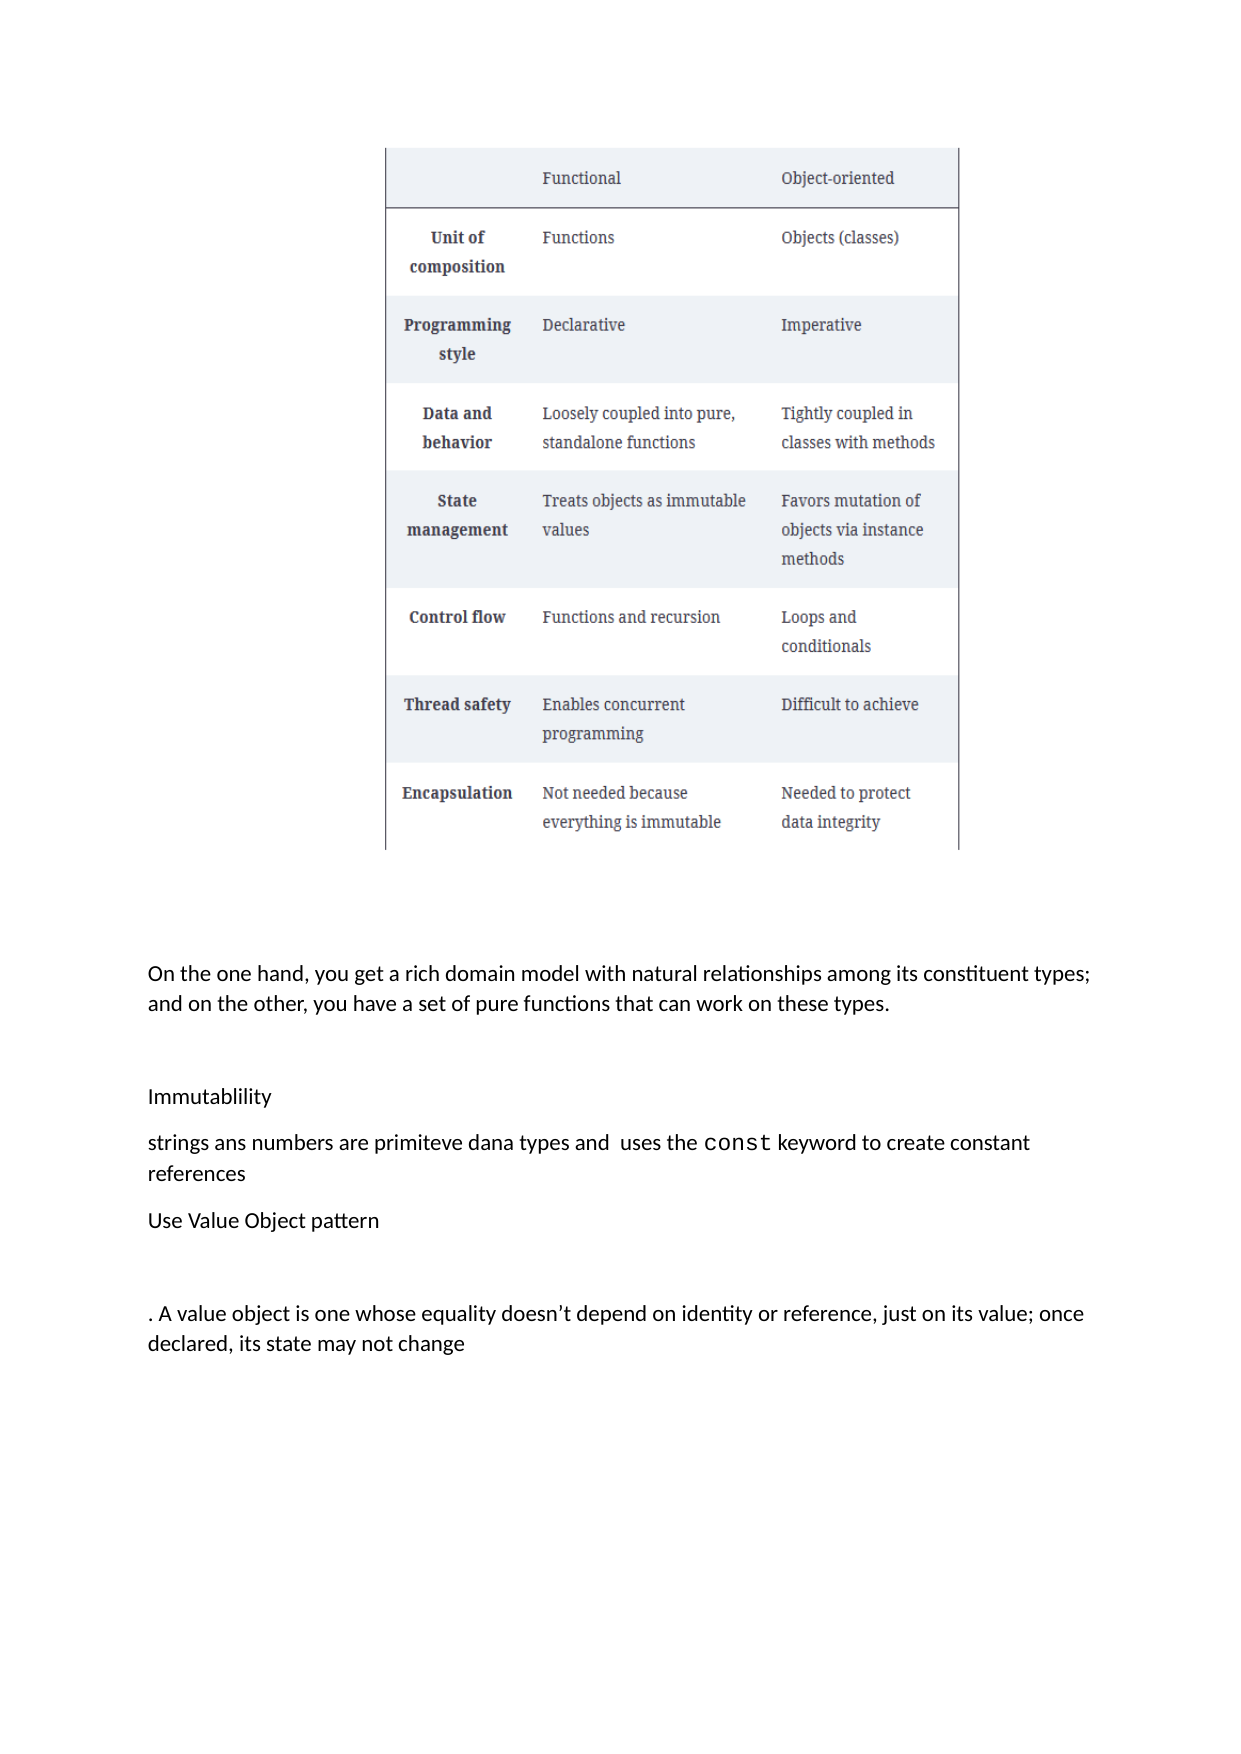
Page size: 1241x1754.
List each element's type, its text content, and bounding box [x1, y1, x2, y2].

text strings ans numbers are primiteve dana types and uses the const keyword to create constant references [148, 1128, 1093, 1188]
text . A value object is one whose equality doesn’t depend on identity or reference, just on its value; once declared, its state may not change [148, 1299, 1093, 1357]
text Use Value Object pattern [148, 1206, 1093, 1234]
text On the one hand, you get a rich domain model with natural relationships among its constituent types; and on the other, you have a set of pure functions that can work on these types. [148, 959, 1093, 1017]
text Immutablility [148, 1082, 1093, 1110]
